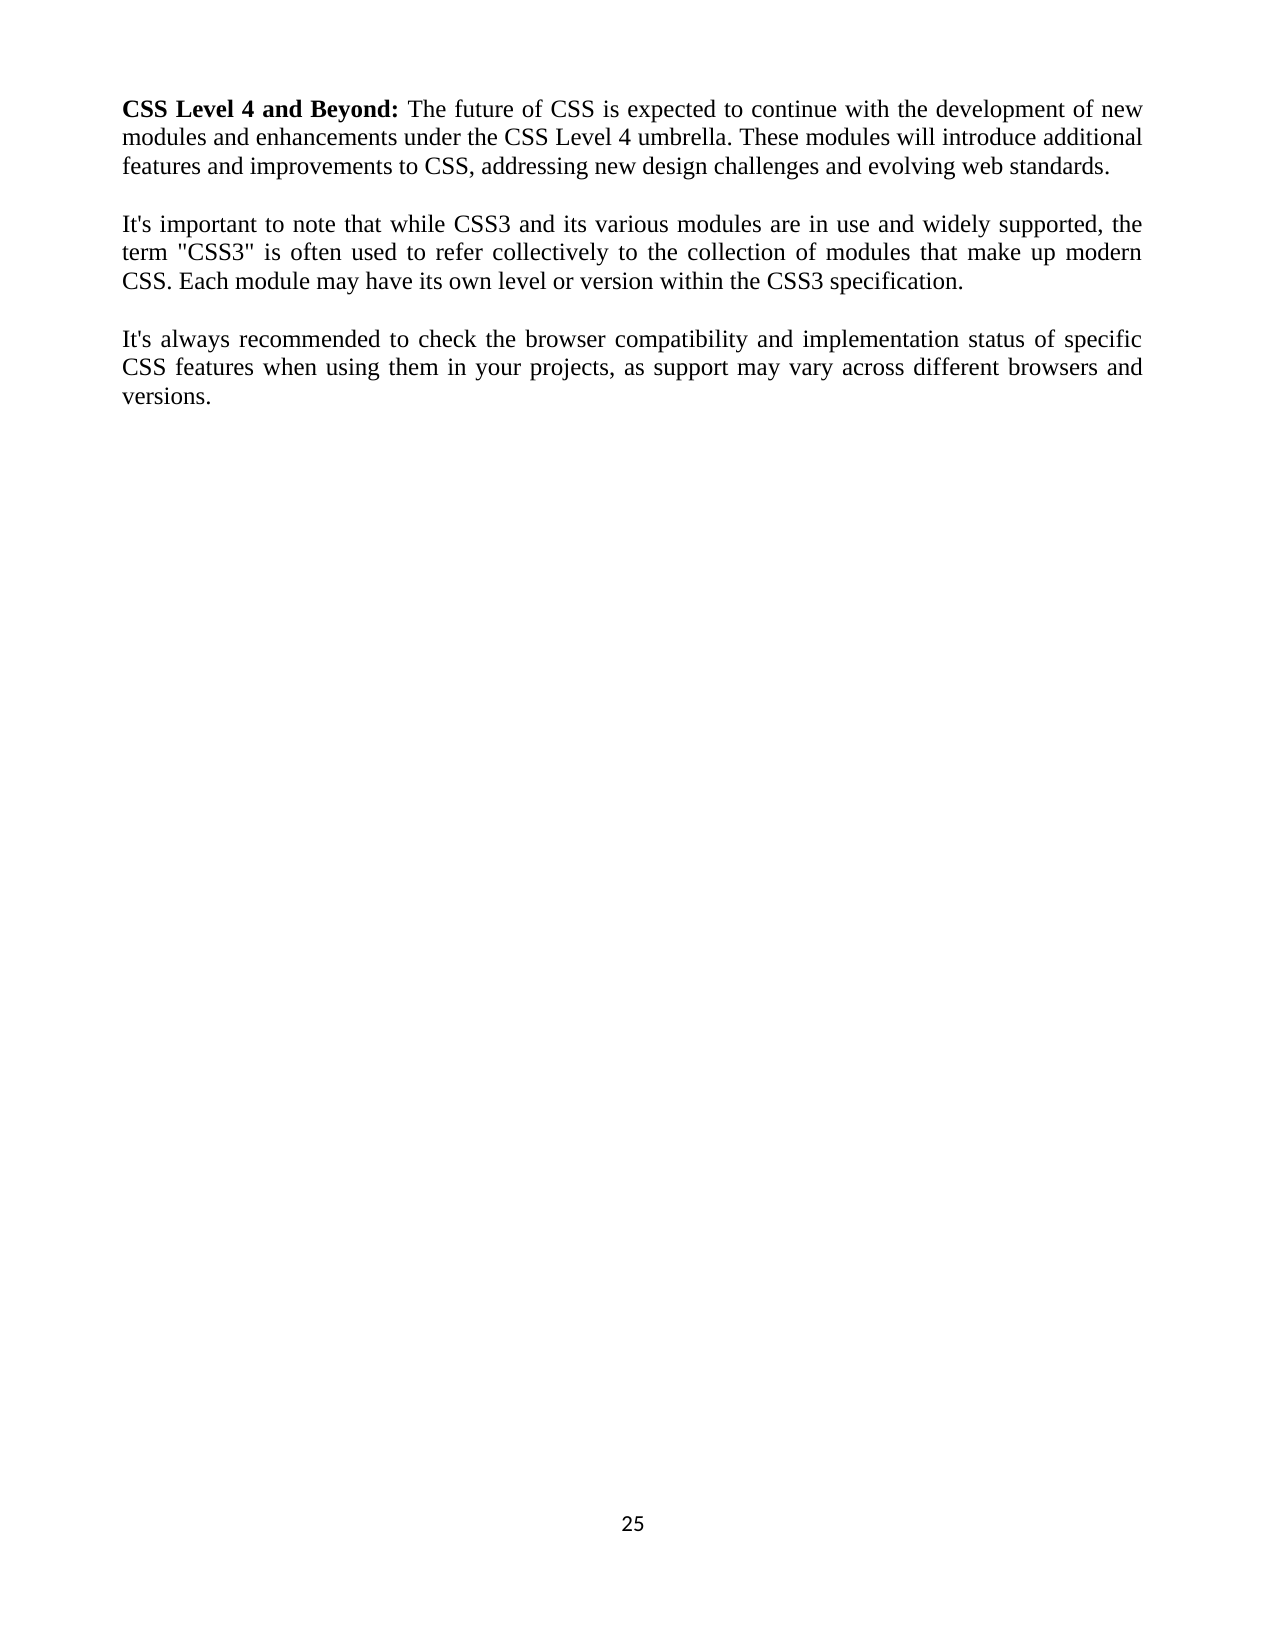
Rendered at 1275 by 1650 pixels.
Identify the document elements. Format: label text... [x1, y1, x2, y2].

text It's important to note that while CSS3 and its various modules are in use and widely supported, the term "CSS3" is often used to refer collectively to the collection of modules that make up modern CSS. Each module may have its own level or version within the CSS3 specification. [122, 209, 1144, 295]
text It's always recommended to check the browser compatibility and implementation status of specific CSS features when using them in your projects, as support may vary across different browsers and versions. [122, 324, 1144, 410]
text CSS Level 4 and Beyond: The future of CSS is expected to continue with the development of new modules and enhancements under the CSS Level 4 umbrella. These modules will introduce additional features and improvements to CSS, addressing new design challenges and evolving web standards. [122, 94, 1144, 180]
